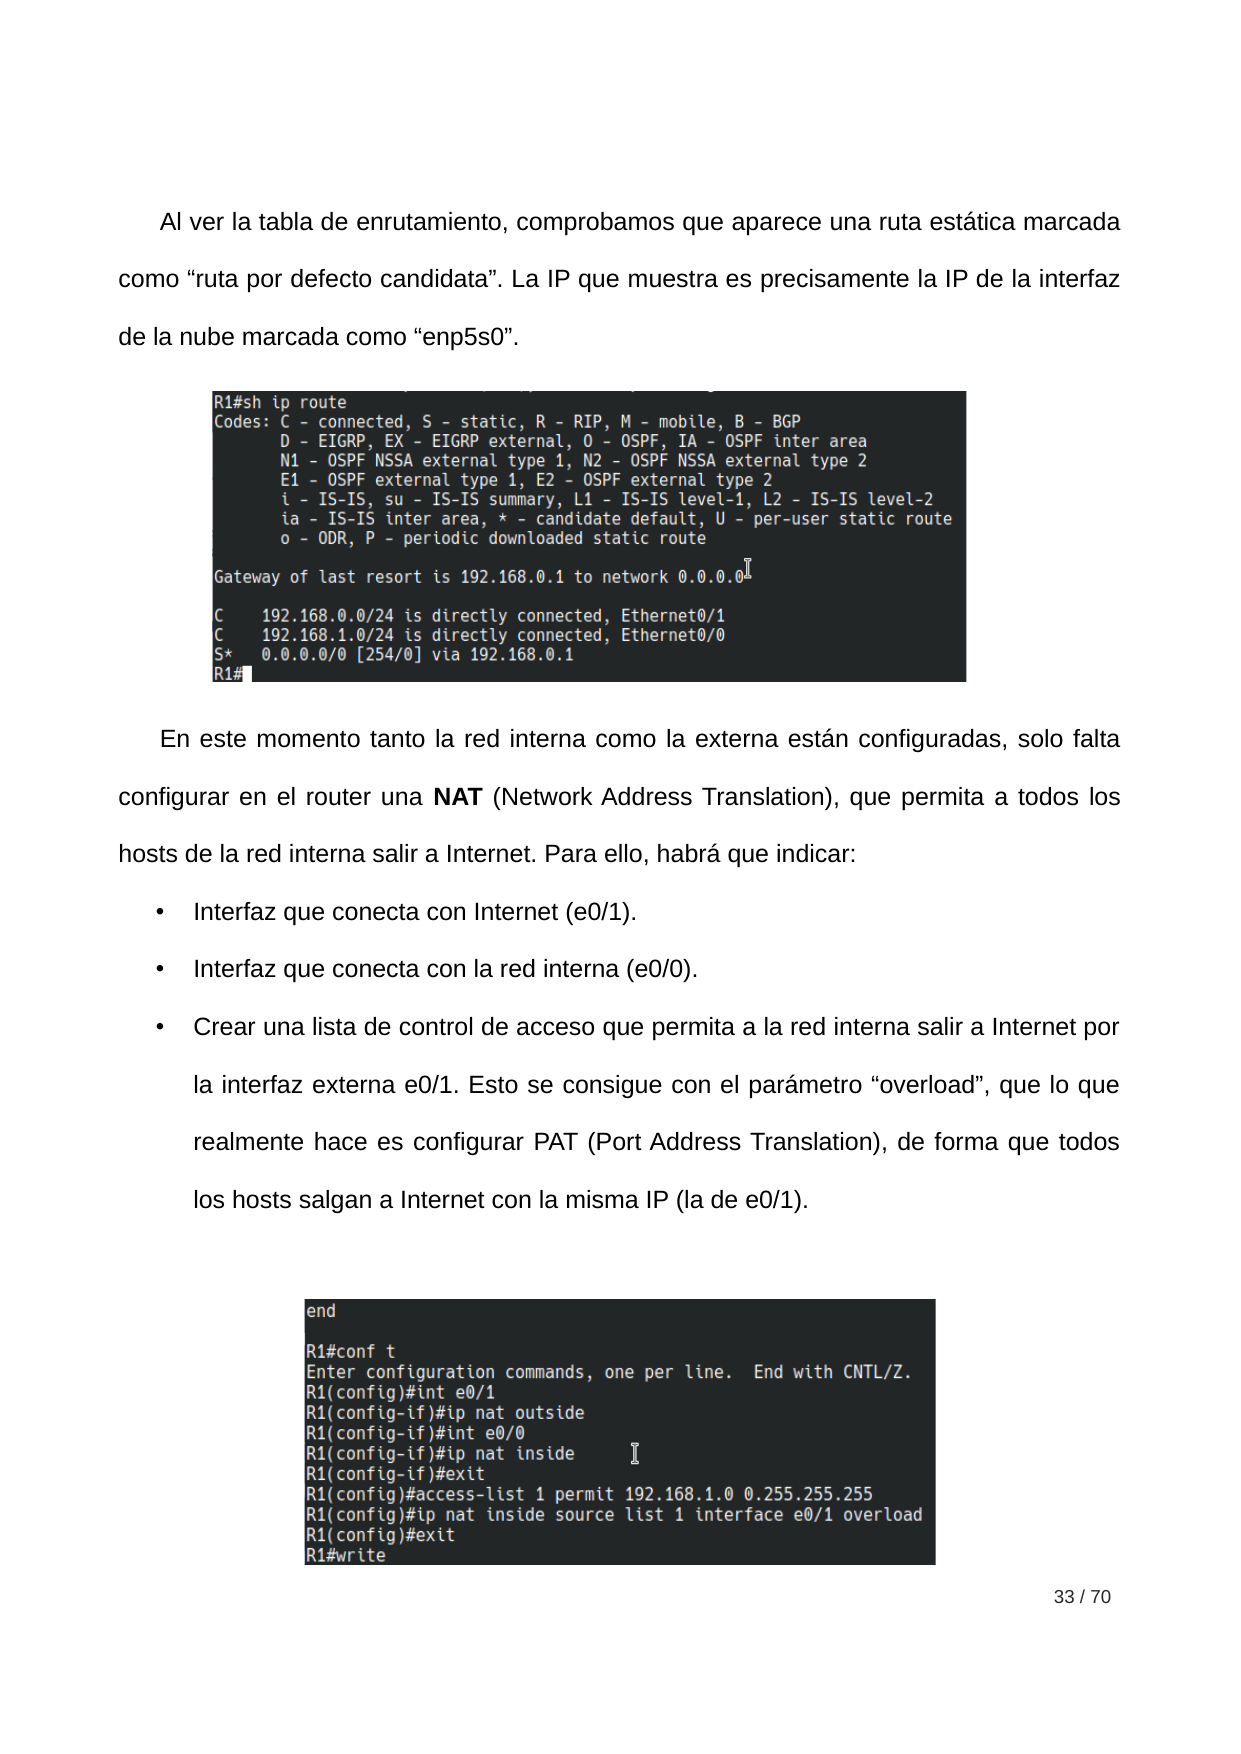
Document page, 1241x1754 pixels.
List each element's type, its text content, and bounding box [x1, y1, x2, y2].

picture [304, 1299, 936, 1565]
text Al ver la tabla de enrutamiento, comprobamos que aparece una ruta estática marcada como “ruta por defecto candidata”. La IP que muestra es precisamente la IP de la interfaz de la nube marcada como “enp5s0”. [118, 207, 1122, 350]
list Interfaz que conecta con Internet (e0/1). [156, 897, 1122, 926]
text En este momento tanto la red interna como la externa están configuradas, solo falta configurar en el router una NAT (Network Address Translation), que permita a todos los hosts de la red interna salir a Internet. Para ello, habrá que indicar: [118, 724, 1122, 868]
picture [212, 391, 967, 682]
list Interfaz que conecta con la red interna (e0/0). [156, 954, 1122, 983]
list Crear una lista de control de acceso que permita a la red interna salir a Internet por la interfaz externa e0/1. Esto se consigue con el parámetro “overload”, que lo que realmente hace es configurar PAT (Port Address Translation), de forma que todos los hosts salgan a Internet con la misma IP (la de e0/1). [156, 1012, 1122, 1213]
